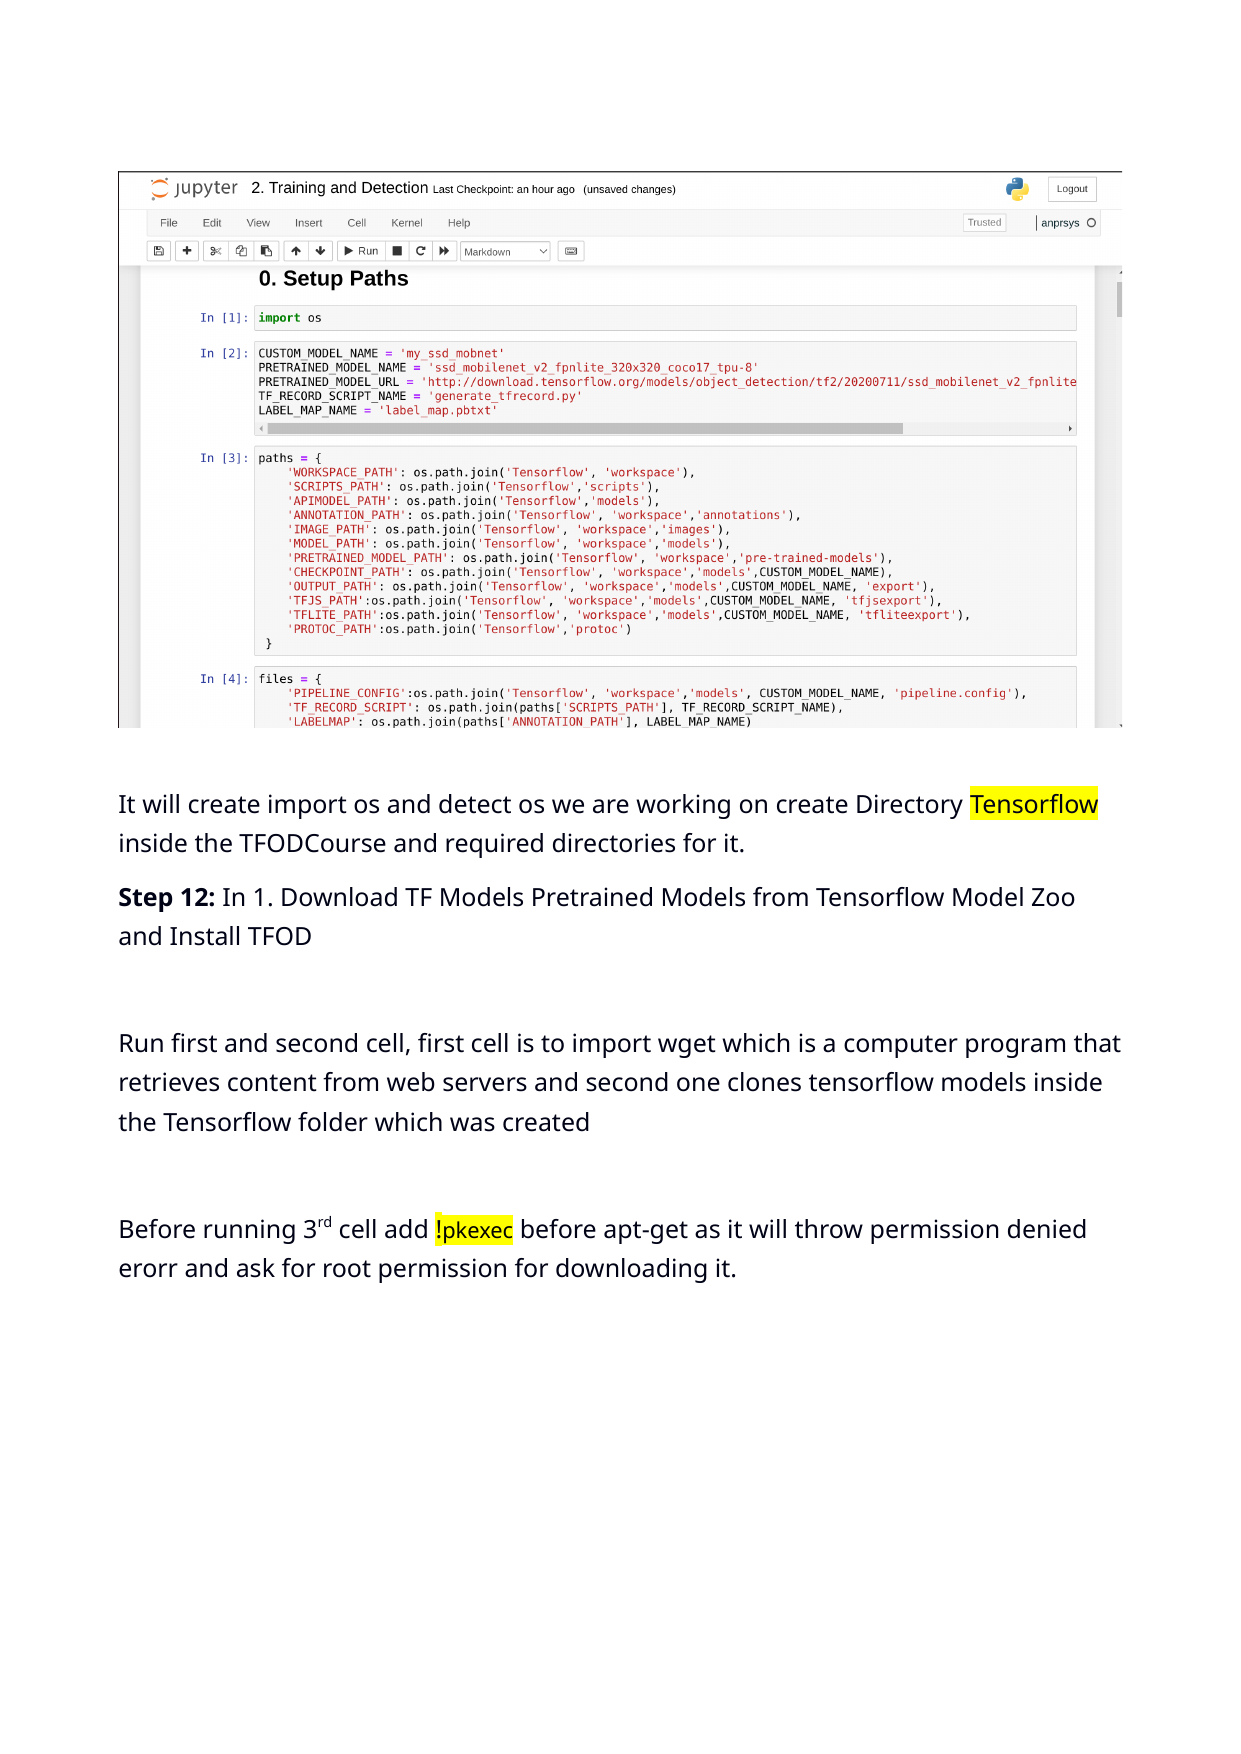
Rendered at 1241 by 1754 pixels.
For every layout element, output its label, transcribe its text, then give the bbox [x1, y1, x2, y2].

text Before running 3rd cell add !pkexec before apt-get as it will throw permission denied erorr and ask for root permission for downloading it. [118, 1212, 1122, 1285]
text Step 12: In 1. Download TF Models Pretrained Models from Tensorflow Model Zoo and Install TFOD [118, 879, 1122, 952]
text Run first and second cell, first cell is to import wget which is a computer program that retrieves content from web servers and second one clones tensorflow models inside the Tensorflow folder which was created [118, 1026, 1122, 1138]
picture [118, 171, 1123, 728]
text It will create import os and detect os we are working on create Directory Tensorflow inside the TFODCourse and required directories for it. [118, 786, 1122, 859]
